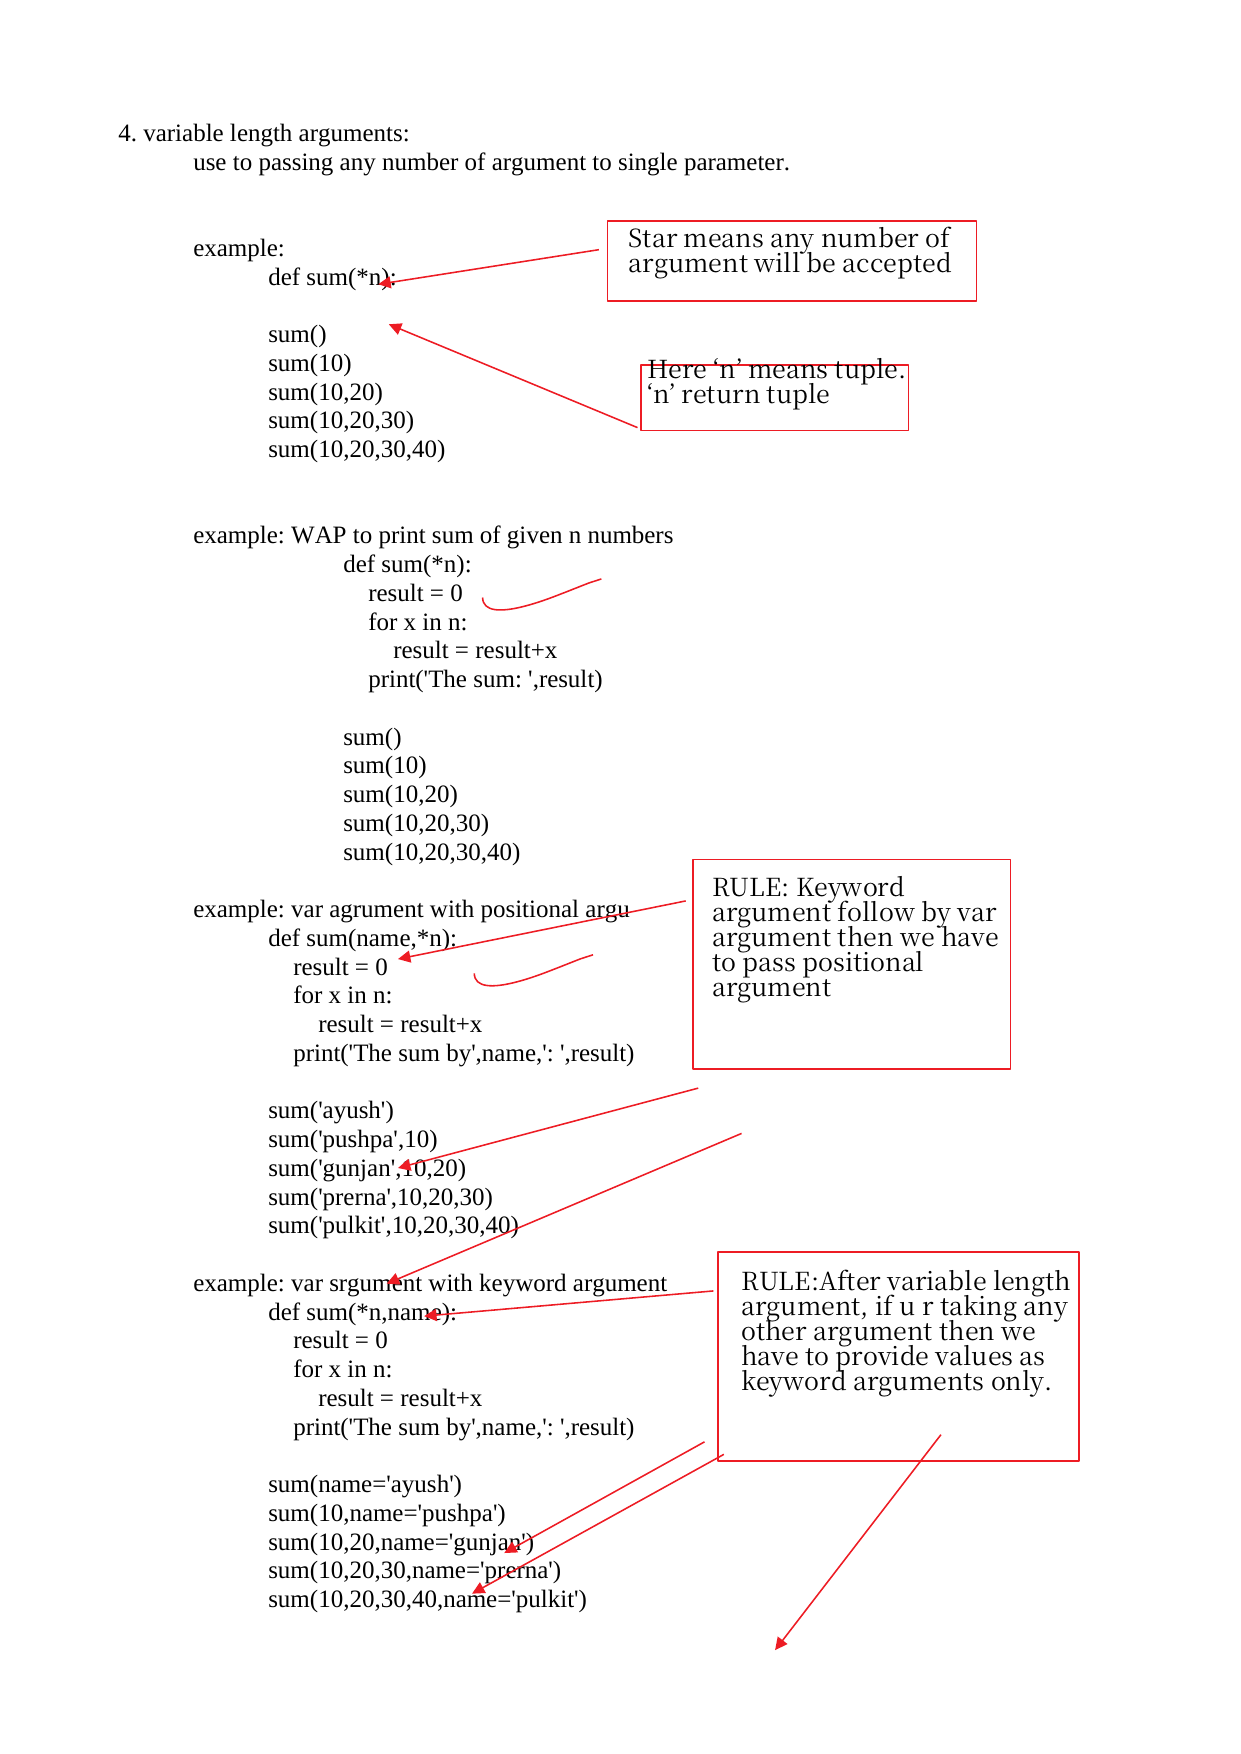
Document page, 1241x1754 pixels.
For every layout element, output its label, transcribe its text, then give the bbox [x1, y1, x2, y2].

text def sum(*n): [977, 262, 1122, 291]
text example: var agrument with positional argu [118, 894, 692, 923]
text sum(10,20) [118, 377, 581, 406]
text sum(10,20,30,name='prerna') [493, 1556, 845, 1584]
text for x in n: [1011, 981, 1122, 1009]
text result = 0 [118, 578, 598, 607]
text sum() [118, 722, 1122, 751]
text sum('pulkit',10,20,30,40) [497, 1211, 1122, 1239]
text [1080, 1326, 1122, 1354]
text use to passing any number of argument to single parameter. [118, 147, 1122, 176]
text [719, 1297, 741, 1326]
text sum('pulkit',10,20,30,40) [118, 1211, 553, 1239]
text [719, 1326, 741, 1354]
text sum(10,20,30) [118, 808, 1122, 837]
text print('The sum by',name,': ',result) [118, 1038, 692, 1067]
text def sum(name,*n): [442, 923, 692, 952]
text [529, 578, 1122, 607]
text def sum(name,*n): [694, 923, 712, 952]
text Star means any number of argument will be accepted [628, 227, 976, 277]
text [719, 1383, 1078, 1412]
text [1080, 1412, 1122, 1441]
text [850, 1527, 1122, 1556]
text [694, 952, 712, 981]
text print('The sum by',name,': ',result) [118, 1412, 717, 1441]
text result = result+x [118, 636, 1122, 664]
text sum(name='ayush') [118, 1469, 652, 1498]
text [1080, 1383, 1122, 1412]
text [596, 1498, 890, 1527]
text sum(10,20,30,name='prerna') [118, 1556, 536, 1584]
text [555, 1498, 641, 1527]
text [694, 1038, 1010, 1067]
text [872, 1498, 1122, 1527]
text example: [118, 233, 607, 262]
text [451, 348, 1122, 377]
text sum('pushpa',10) [118, 1124, 556, 1153]
text example: var srgument with keyword argument [719, 1268, 1078, 1297]
text def sum(name,*n): [1011, 923, 1122, 952]
text example: var srgument with keyword argument [118, 1268, 717, 1297]
text [563, 1182, 1122, 1211]
text sum('gunjan',10,20) [118, 1153, 690, 1182]
text Star means any number of argument will be accepted [977, 227, 1010, 277]
text result = 0 [118, 1326, 717, 1354]
text sum() [118, 319, 1122, 348]
text sum(10,20) [118, 779, 1122, 808]
text [1011, 1009, 1122, 1038]
text for x in n: [118, 981, 692, 1009]
text def sum(*n): [608, 262, 976, 291]
text sum(10) [118, 348, 511, 377]
text sum(10,20,30,name='prerna') [828, 1556, 1122, 1584]
text result = result+x [118, 1383, 717, 1412]
text [1011, 894, 1122, 923]
text Here ‘n’ means tuple. [647, 358, 1021, 383]
text [1080, 1297, 1122, 1326]
text 4. variable length arguments: [118, 118, 1122, 147]
text for x in n: [694, 981, 1010, 1009]
text sum(10,20,30,40) [118, 837, 1122, 866]
text sum(10,20,name='gunjan') [118, 1527, 589, 1556]
text [544, 1527, 868, 1556]
text result = 0 [118, 952, 692, 981]
text [462, 1124, 1122, 1153]
text sum(10,20,30) [118, 406, 1122, 434]
text RULE:After variable length argument, if u r taking any other argument then we have to provide values as keyword arguments only. [741, 1270, 1074, 1395]
text def sum(name,*n): [118, 923, 567, 952]
text [806, 1584, 1122, 1613]
text [894, 1469, 1122, 1498]
text [608, 233, 628, 262]
text for x in n: [118, 1354, 717, 1383]
text [1021, 377, 1122, 406]
text example: var srgument with keyword argument [1080, 1268, 1122, 1297]
text ‘n’ return tuple [647, 383, 1021, 408]
text sum(10,20,30,40) [118, 434, 1122, 463]
text sum(10,name='pushpa') [118, 1498, 599, 1527]
text sum(10) [118, 751, 1122, 779]
text [719, 1354, 741, 1383]
text def sum(*n): [118, 262, 607, 291]
text [1011, 952, 1122, 981]
text [521, 377, 640, 406]
text def sum(*n): [118, 549, 1122, 578]
text [607, 1469, 693, 1498]
text [719, 1412, 1078, 1441]
text [649, 1469, 912, 1498]
text [1011, 1038, 1122, 1067]
text [632, 1153, 1122, 1182]
text print('The sum: ',result) [118, 664, 1122, 693]
text sum(10,20,30,40,name='pulkit') [118, 1584, 824, 1613]
text RULE: Keyword argument follow by var argument then we have to pass positional argument [712, 876, 1004, 1001]
text [1010, 233, 1122, 262]
text [694, 1009, 1010, 1038]
text def sum(*n,name): [118, 1297, 717, 1326]
text sum('ayush') [118, 1096, 661, 1124]
text sum('prerna',10,20,30) [118, 1182, 622, 1211]
text [571, 1096, 1122, 1124]
text [1080, 1354, 1122, 1383]
text example: WAP to print sum of given n numbers [118, 521, 1122, 549]
text result = result+x [118, 1009, 692, 1038]
text for x in n: [118, 607, 1122, 636]
